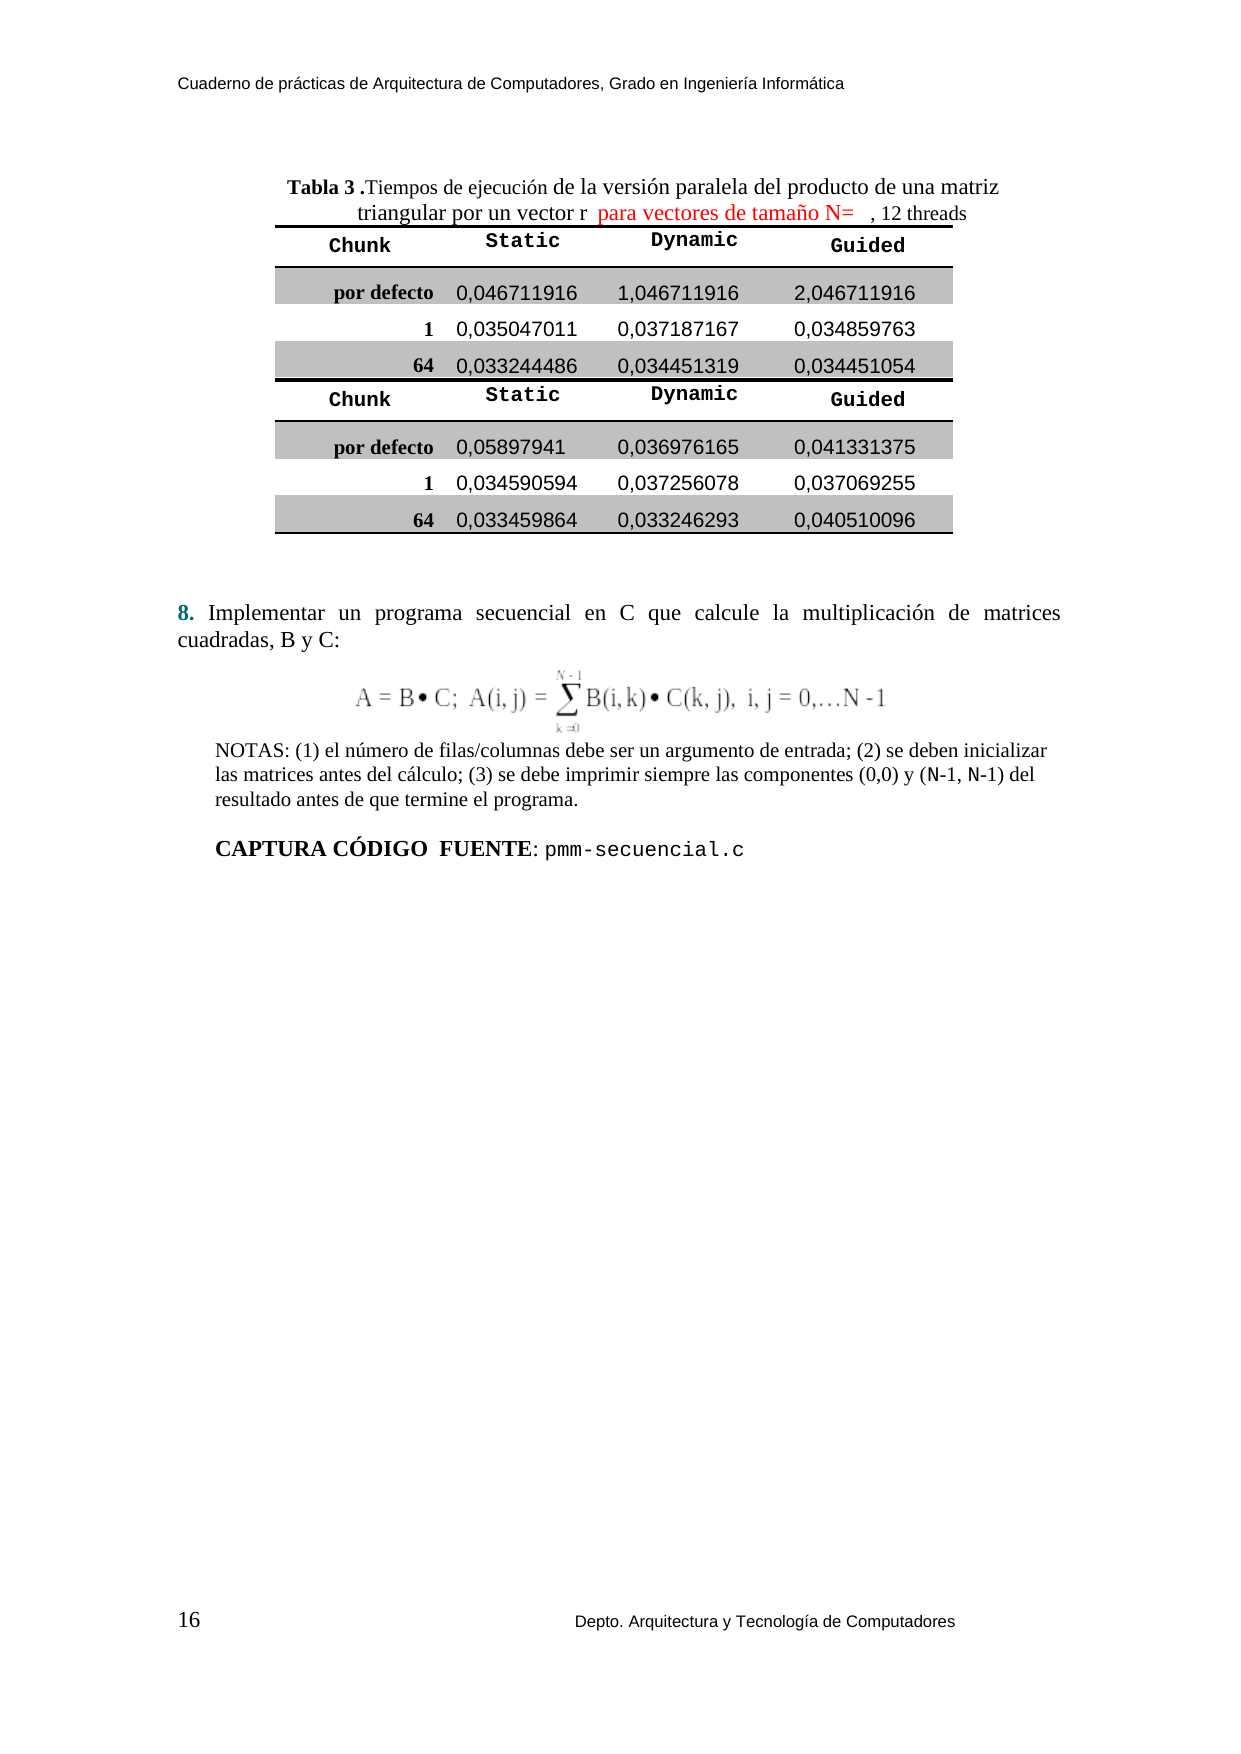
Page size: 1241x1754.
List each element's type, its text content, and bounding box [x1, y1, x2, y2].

table_cell 0,033246293 [606, 495, 783, 532]
table_header Chunk [275, 228, 445, 266]
table_cell 1 [275, 459, 445, 495]
table_cell por defecto [275, 422, 445, 459]
table_cell 0,034451054 [783, 341, 953, 377]
text CAPTURA CÓDIGO FUENTE: pmm-secuencial.c [215, 835, 1063, 863]
table_cell 0,037069255 [783, 459, 953, 495]
table_header Dynamic [606, 228, 783, 266]
table_header [177, 380, 275, 534]
text NOTAS: (1) el número de filas/columnas debe ser un argumento de entrada; (2) se deben inicializar las matrices antes del cálculo; (3) se debe imprimir siempre las componentes (0,0) y (N-1, N-1) del resultado antes de que termine el programa. [215, 737, 1063, 811]
table_cell 2,046711916 [783, 268, 953, 304]
table_cell 0,040510096 [783, 495, 953, 532]
table_cell [177, 225, 1034, 380]
table_cell 0,046711916 [445, 268, 606, 304]
table_cell 0,035047011 [445, 304, 606, 341]
table_cell 0,034859763 [783, 304, 953, 341]
table_header Chunk [275, 382, 445, 420]
table_cell 64 [275, 495, 445, 532]
table_header Guided [783, 382, 953, 420]
table_header Static [445, 228, 606, 266]
table_header Tiempos de ejecución de la versión paralela del producto de una matriz triangular por un vector r para vectores de tamaño N= , 12 threads [177, 148, 1034, 225]
table_cell 0,041331375 [783, 422, 953, 459]
table_cell 0,037187167 [606, 304, 783, 341]
table_header [953, 380, 1034, 534]
list 8. Implementar un programa secuencial en C que calcule la multiplicación de matrices cuadradas, B y C: [177, 599, 1063, 652]
table_cell 1,046711916 [606, 268, 783, 304]
table_cell 0,036976165 [606, 422, 783, 459]
table_header Guided [783, 228, 953, 266]
table_cell 1 [275, 304, 445, 341]
table_cell 0,033459864 [445, 495, 606, 532]
table_cell 0,05897941 [445, 422, 606, 459]
table_cell 0,033244486 [445, 341, 606, 377]
table_cell 0,034451319 [606, 341, 783, 377]
table_cell 64 [275, 341, 445, 377]
table_cell 0,034590594 [445, 459, 606, 495]
table_header Static [445, 382, 606, 420]
table_cell por defecto [275, 268, 445, 304]
table_header Dynamic [606, 382, 783, 420]
table_cell 0,037256078 [606, 459, 783, 495]
